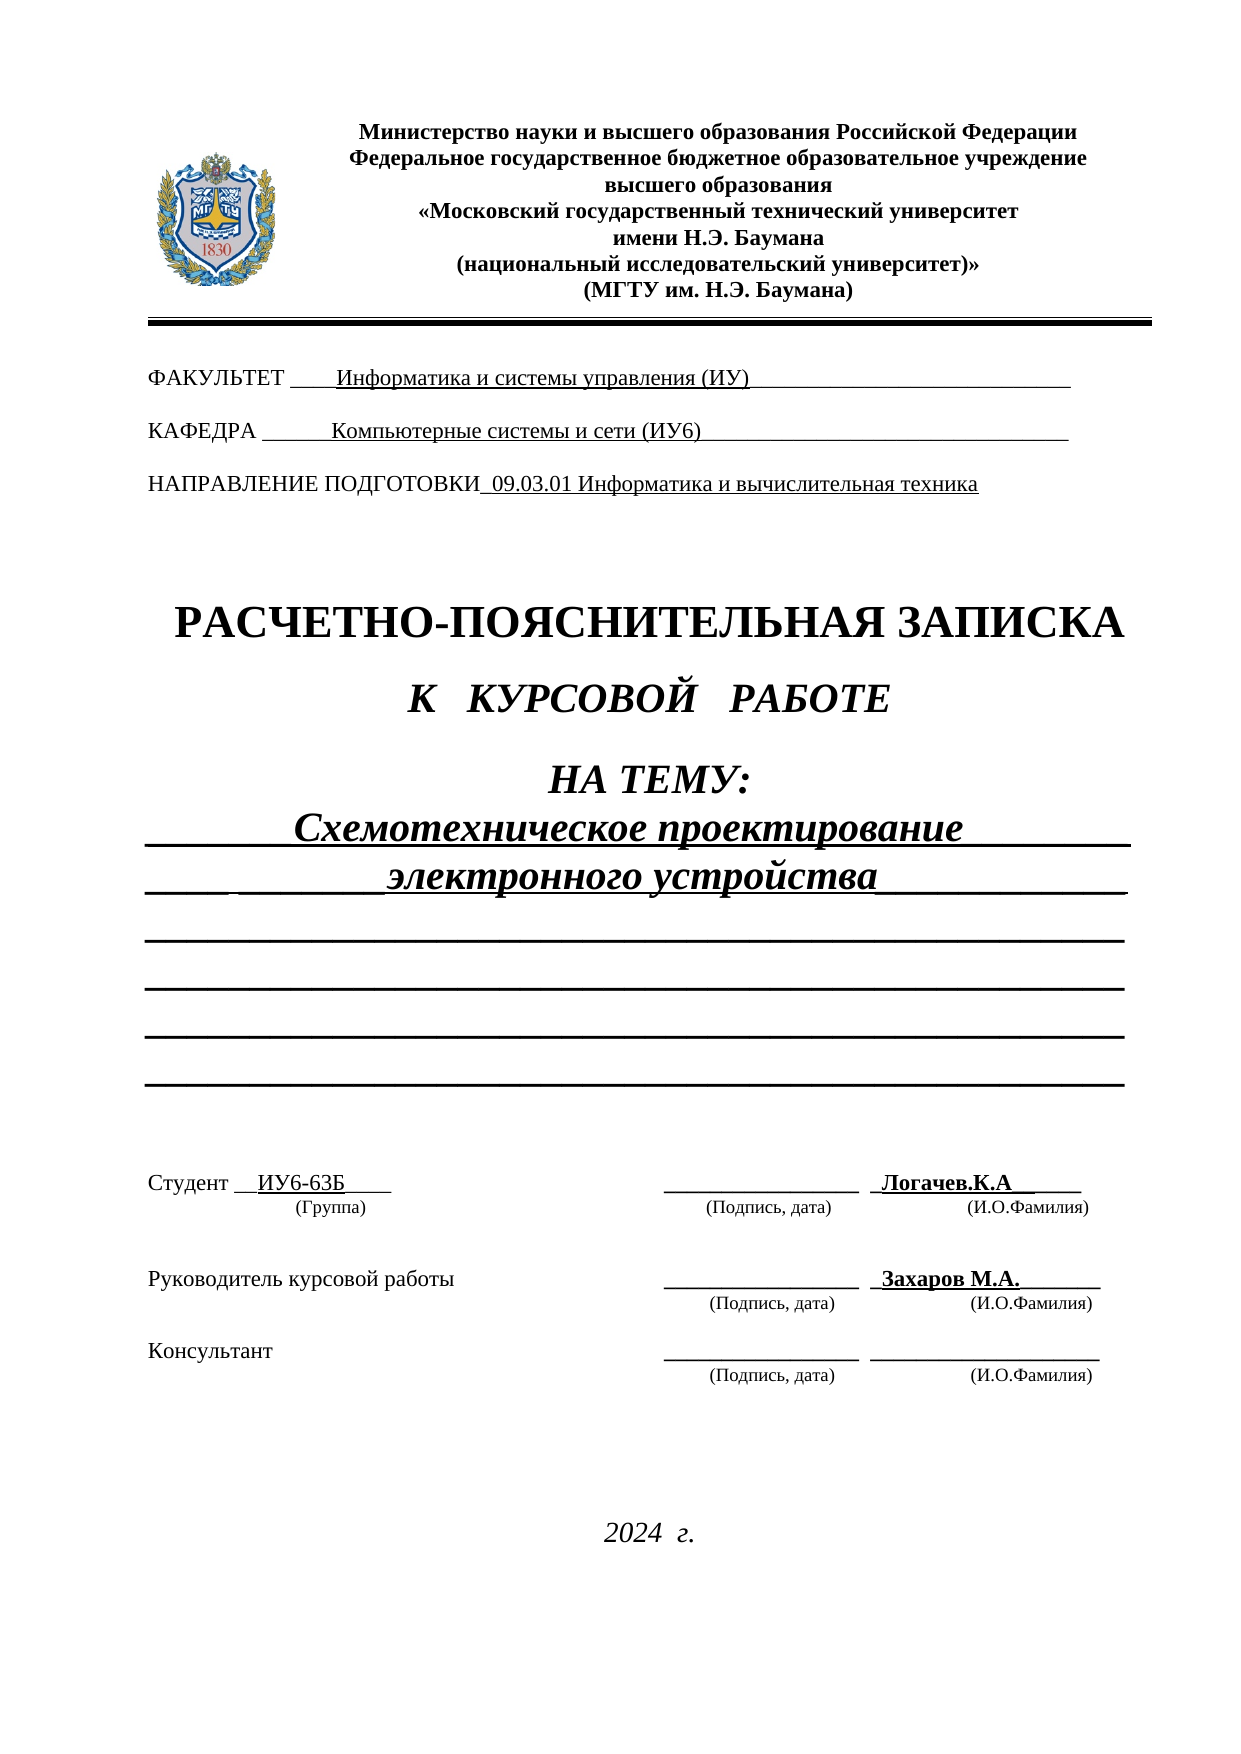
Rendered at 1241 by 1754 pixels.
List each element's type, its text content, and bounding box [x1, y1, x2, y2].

text РАСЧЕТНО-ПОЯСНИТЕЛЬНАЯ ЗАПИСКА [148, 594, 1152, 647]
text Студент __ИУ6-63Б____ _________________ _Логачев.К.А______ [148, 1169, 1152, 1196]
picture [156, 152, 275, 286]
text Руководитель курсовой работы _________________ _Захаров М.А._______ [148, 1265, 1152, 1292]
text _______________________________________________ [148, 994, 1152, 1042]
text Консультант _________________ ____________________ [148, 1337, 1152, 1364]
text НАПРАВЛЕНИЕ ПОДГОТОВКИ_09.03.01 Информатика и вычислительная техника [148, 470, 1152, 496]
text _______________________________________________ [148, 899, 1152, 947]
text _______________________________________________ [148, 1042, 1152, 1090]
text 2024 г. [148, 1515, 1152, 1548]
text НА ТЕМУ: [148, 755, 1152, 803]
text _______________________________________________ [148, 947, 1152, 994]
text (Группа) (Подпись, дата) (И.О.Фамилия) [222, 1196, 1093, 1217]
text КАФЕДРА ______Компьютерные системы и сети (ИУ6)________________________________ [148, 417, 1152, 443]
text (Подпись, дата) (И.О.Фамилия) [148, 1364, 1093, 1385]
table_header Министерство науки и высшего образования Российской Федерации Федеральное государственное бюджетное образовательное учреждение высшего образования «Московский государственный технический университет имени Н.Э. Баумана (национальный исследовательский университет)» (МГТУ им. Н.Э. Баумана) [292, 118, 1145, 303]
table_header [148, 118, 292, 303]
text (Подпись, дата) (И.О.Фамилия) [148, 1292, 1093, 1313]
text ФАКУЛЬТЕТ ____Информатика и системы управления (ИУ)____________________________ [148, 364, 1152, 391]
text _______Схемотехническое проектирование________ [148, 803, 1152, 851]
text ____ _______электронного устройства____________ [148, 851, 1152, 899]
text К КУРСОВОЙ РАБОТЕ [148, 673, 1152, 721]
